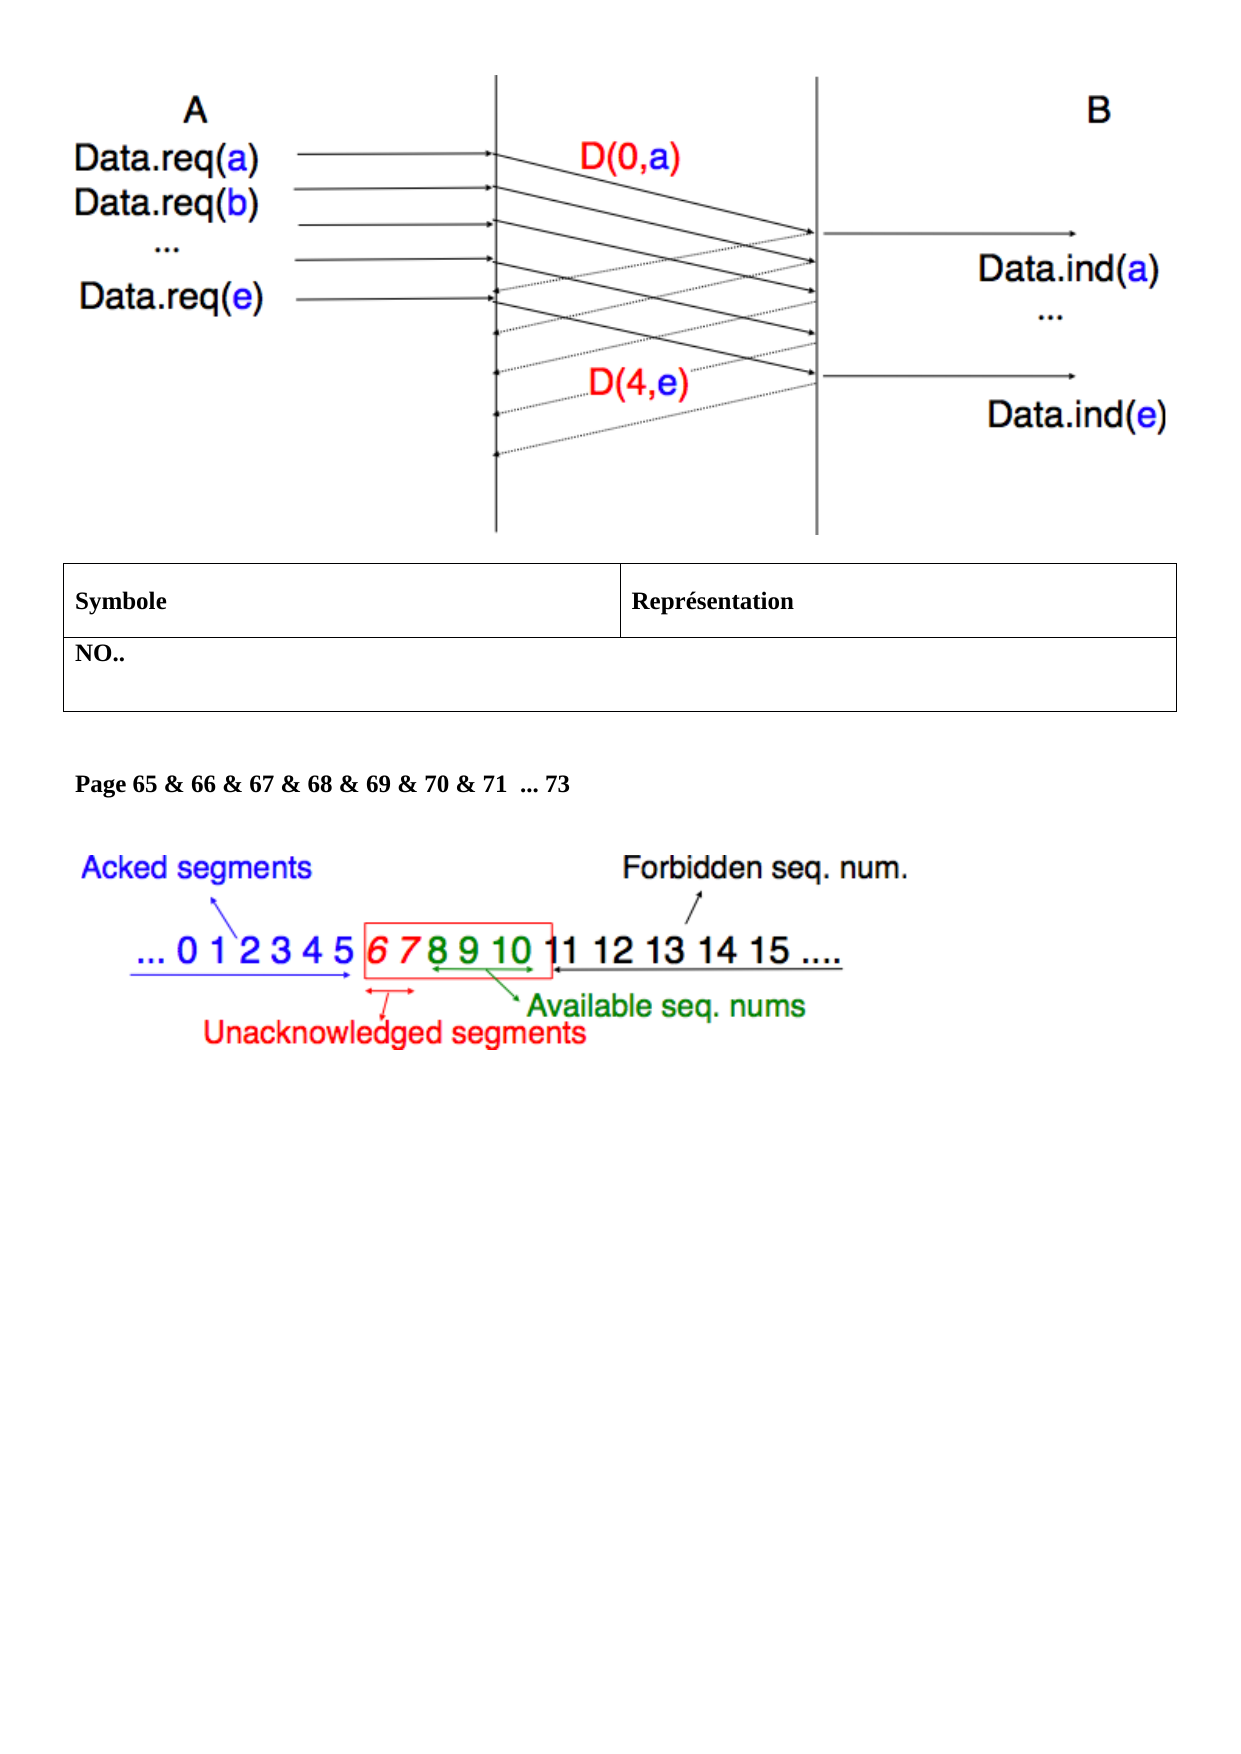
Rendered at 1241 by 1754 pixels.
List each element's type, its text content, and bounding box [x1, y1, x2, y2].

table_header Symbole [64, 564, 620, 637]
text Page 65 & 66 & 67 & 68 & 69 & 70 & 71 ... 73 [75, 769, 1165, 798]
table_header Représentation [621, 564, 1176, 637]
table_cell NO.. [64, 638, 1176, 711]
picture [81, 855, 907, 1050]
picture [75, 75, 1166, 535]
